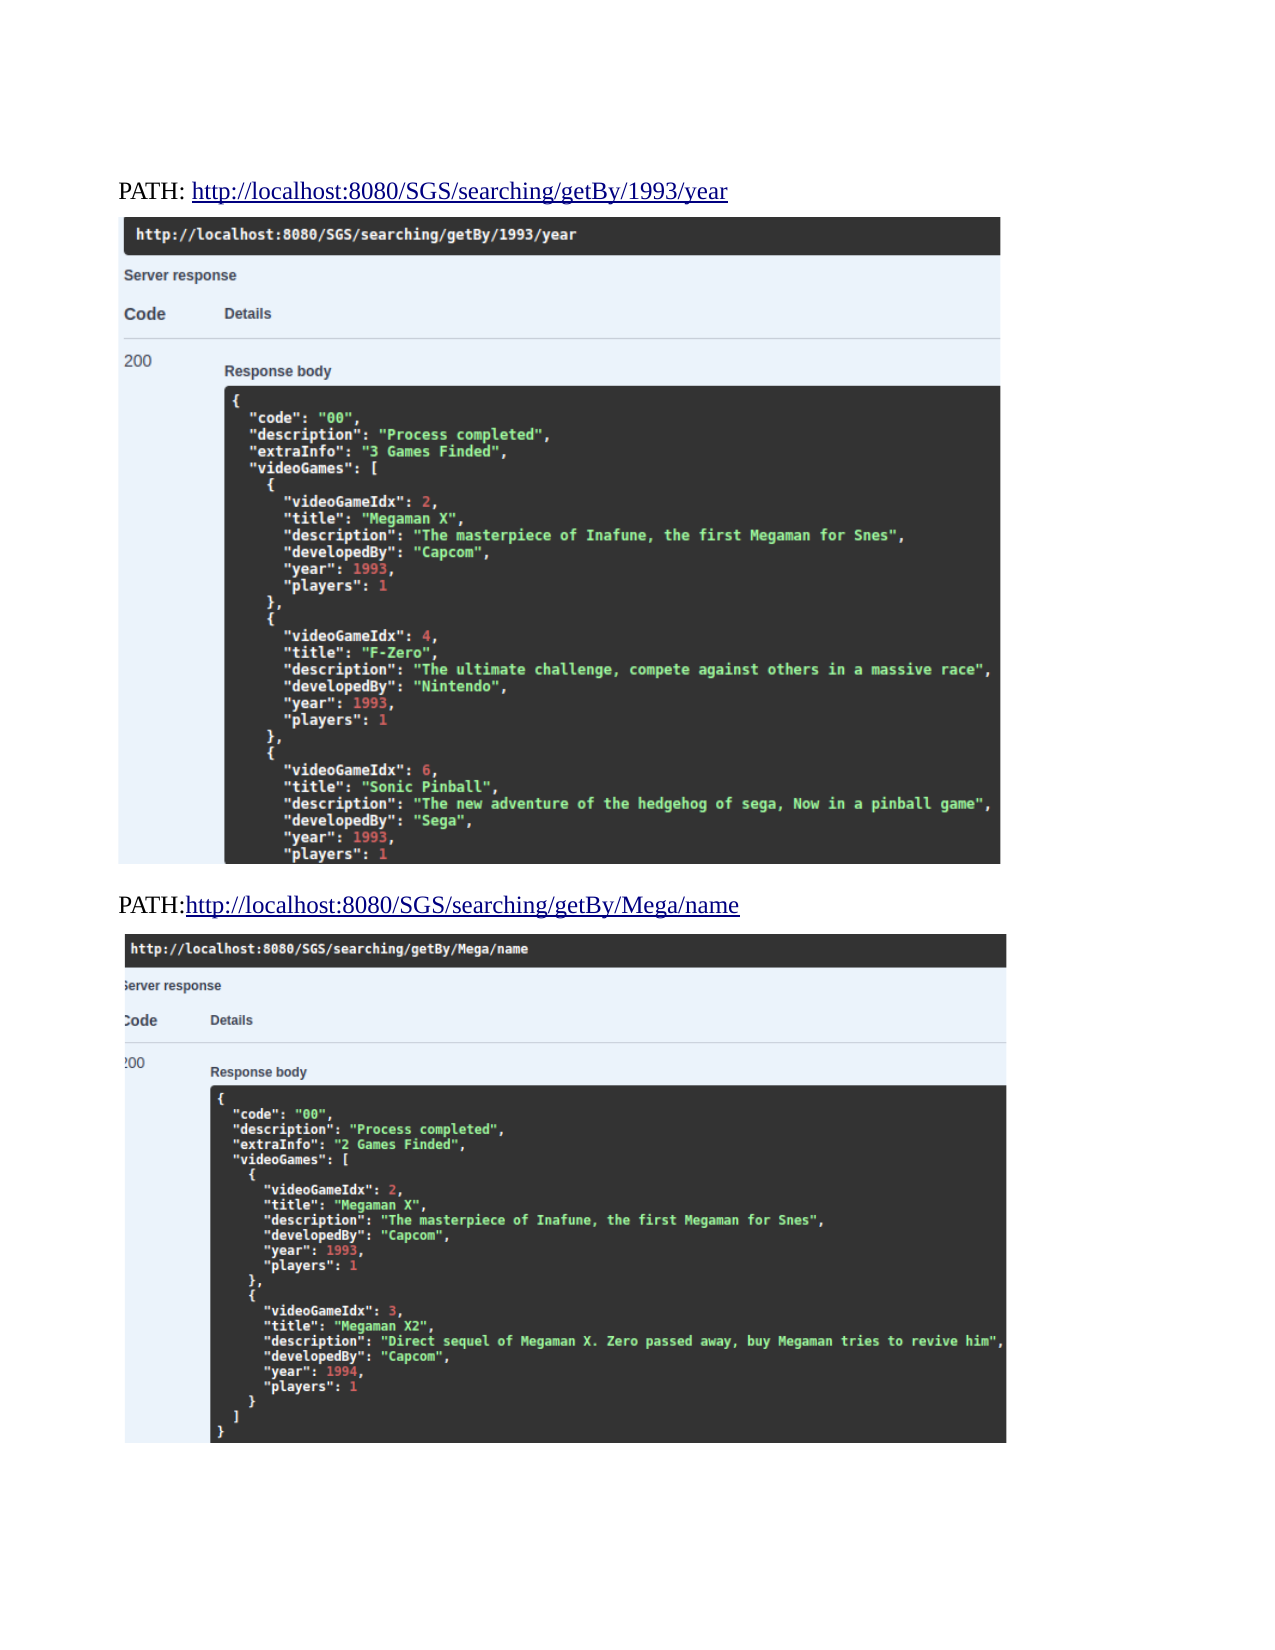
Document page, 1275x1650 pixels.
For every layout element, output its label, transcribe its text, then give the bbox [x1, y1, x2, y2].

picture [124, 934, 1007, 1443]
text PATH: http://localhost:8080/SGS/searching/getBy/1993/year [118, 176, 1157, 205]
text PATH:http://localhost:8080/SGS/searching/getBy/Mega/name [118, 890, 1157, 919]
picture [118, 217, 1001, 864]
